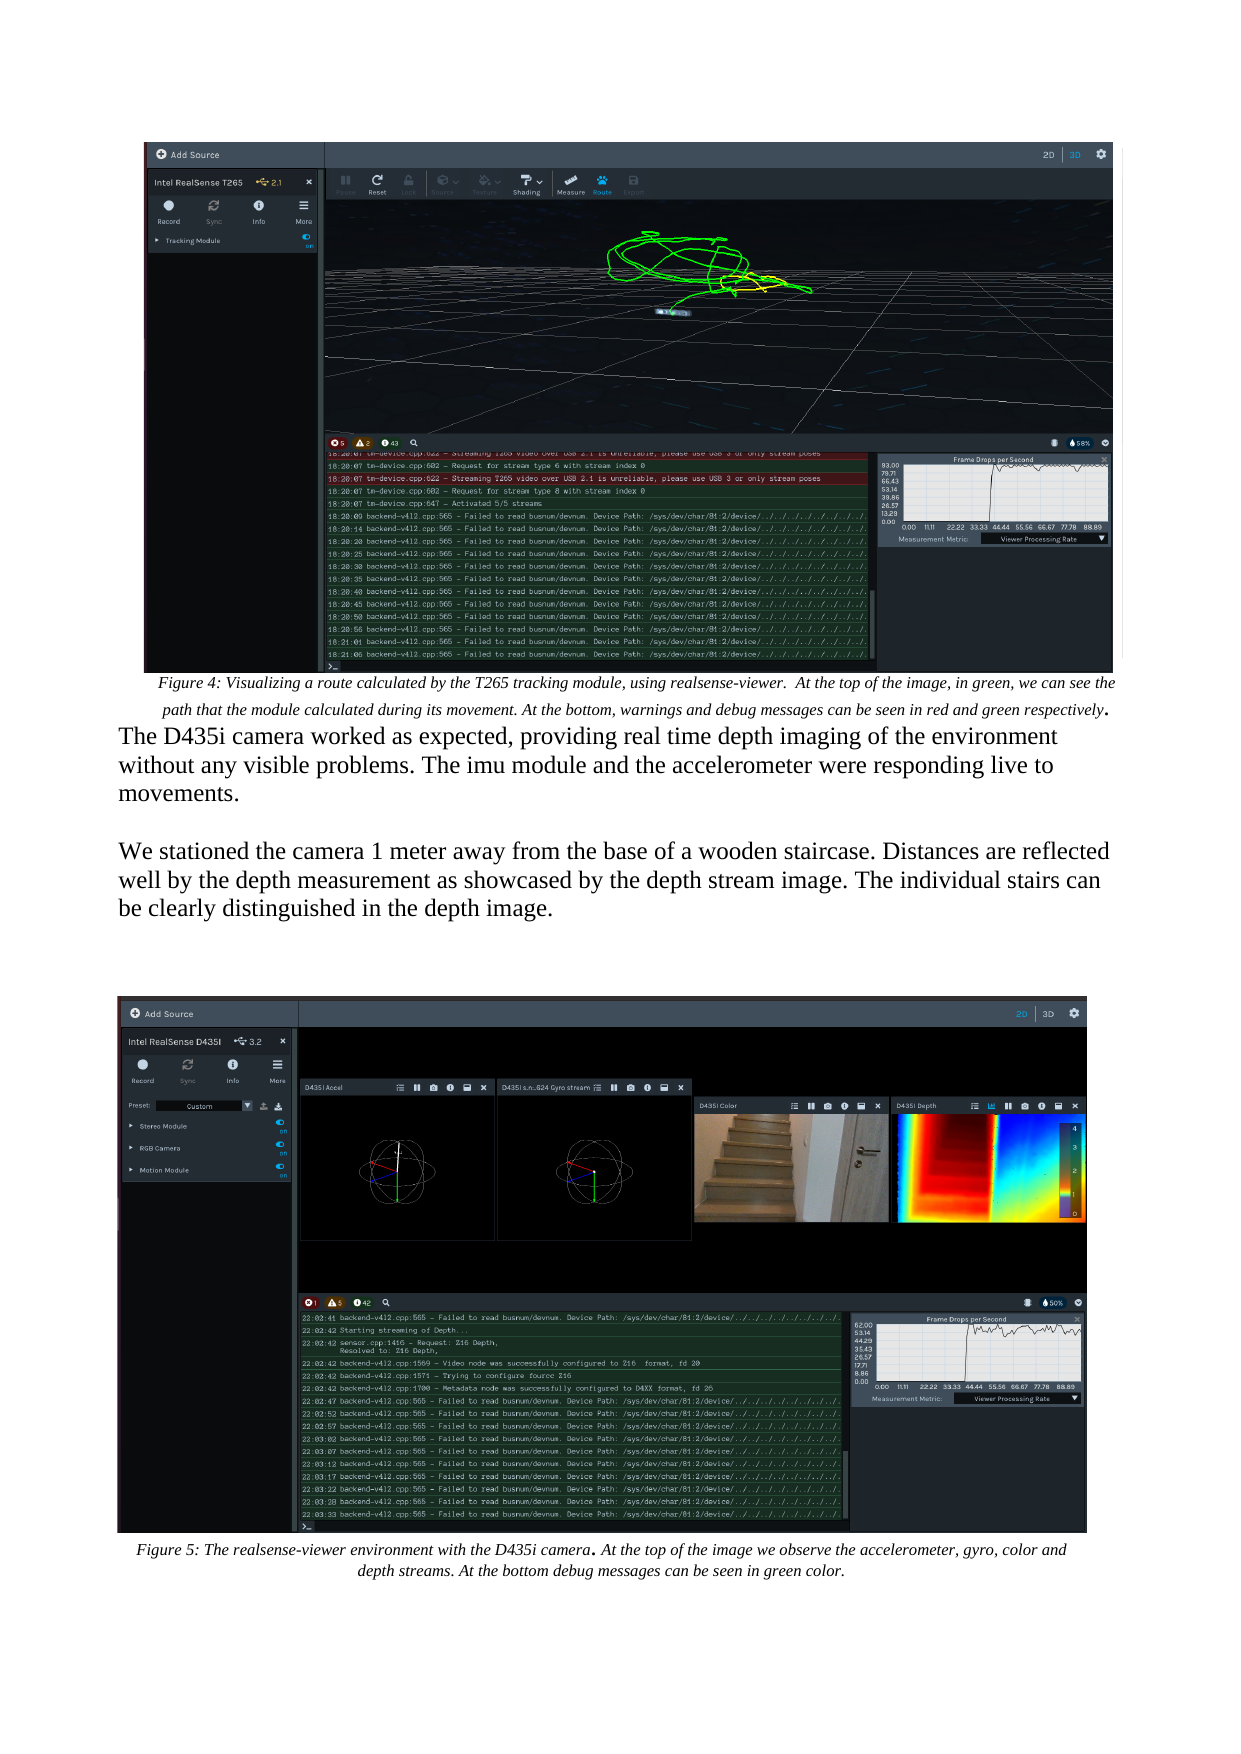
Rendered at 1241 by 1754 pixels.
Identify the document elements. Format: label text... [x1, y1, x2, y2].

text The D435i camera worked as expected, providing real time depth imaging of the environment without any visible problems. The imu module and the accelerometer were responding live to movements. [118, 607, 1122, 807]
text Figure 5: The realsense-viewer environment with the D435i camera. At the top of the image we observe the accelerometer, gyro, color and depth streams. At the bottom debug messages can be seen in green color. [117, 1533, 1087, 1580]
text Figure 4: Visualizing a route calculated by the T265 tracking module, using realsense-viewer. At the top of the image, in green, we can see the path that the module calculated during its movement. At the bottom, warnings and debug messages can be seen in red and green respectively. [153, 136, 1122, 721]
picture [117, 996, 1087, 1533]
text We stationed the camera 1 meter away from the base of a wooden staircase. Distances are reflected well by the depth measurement as showcased by the depth stream image. The individual stairs can be clearly distinguished in the depth image. [118, 836, 1122, 922]
picture [143, 142, 1113, 673]
